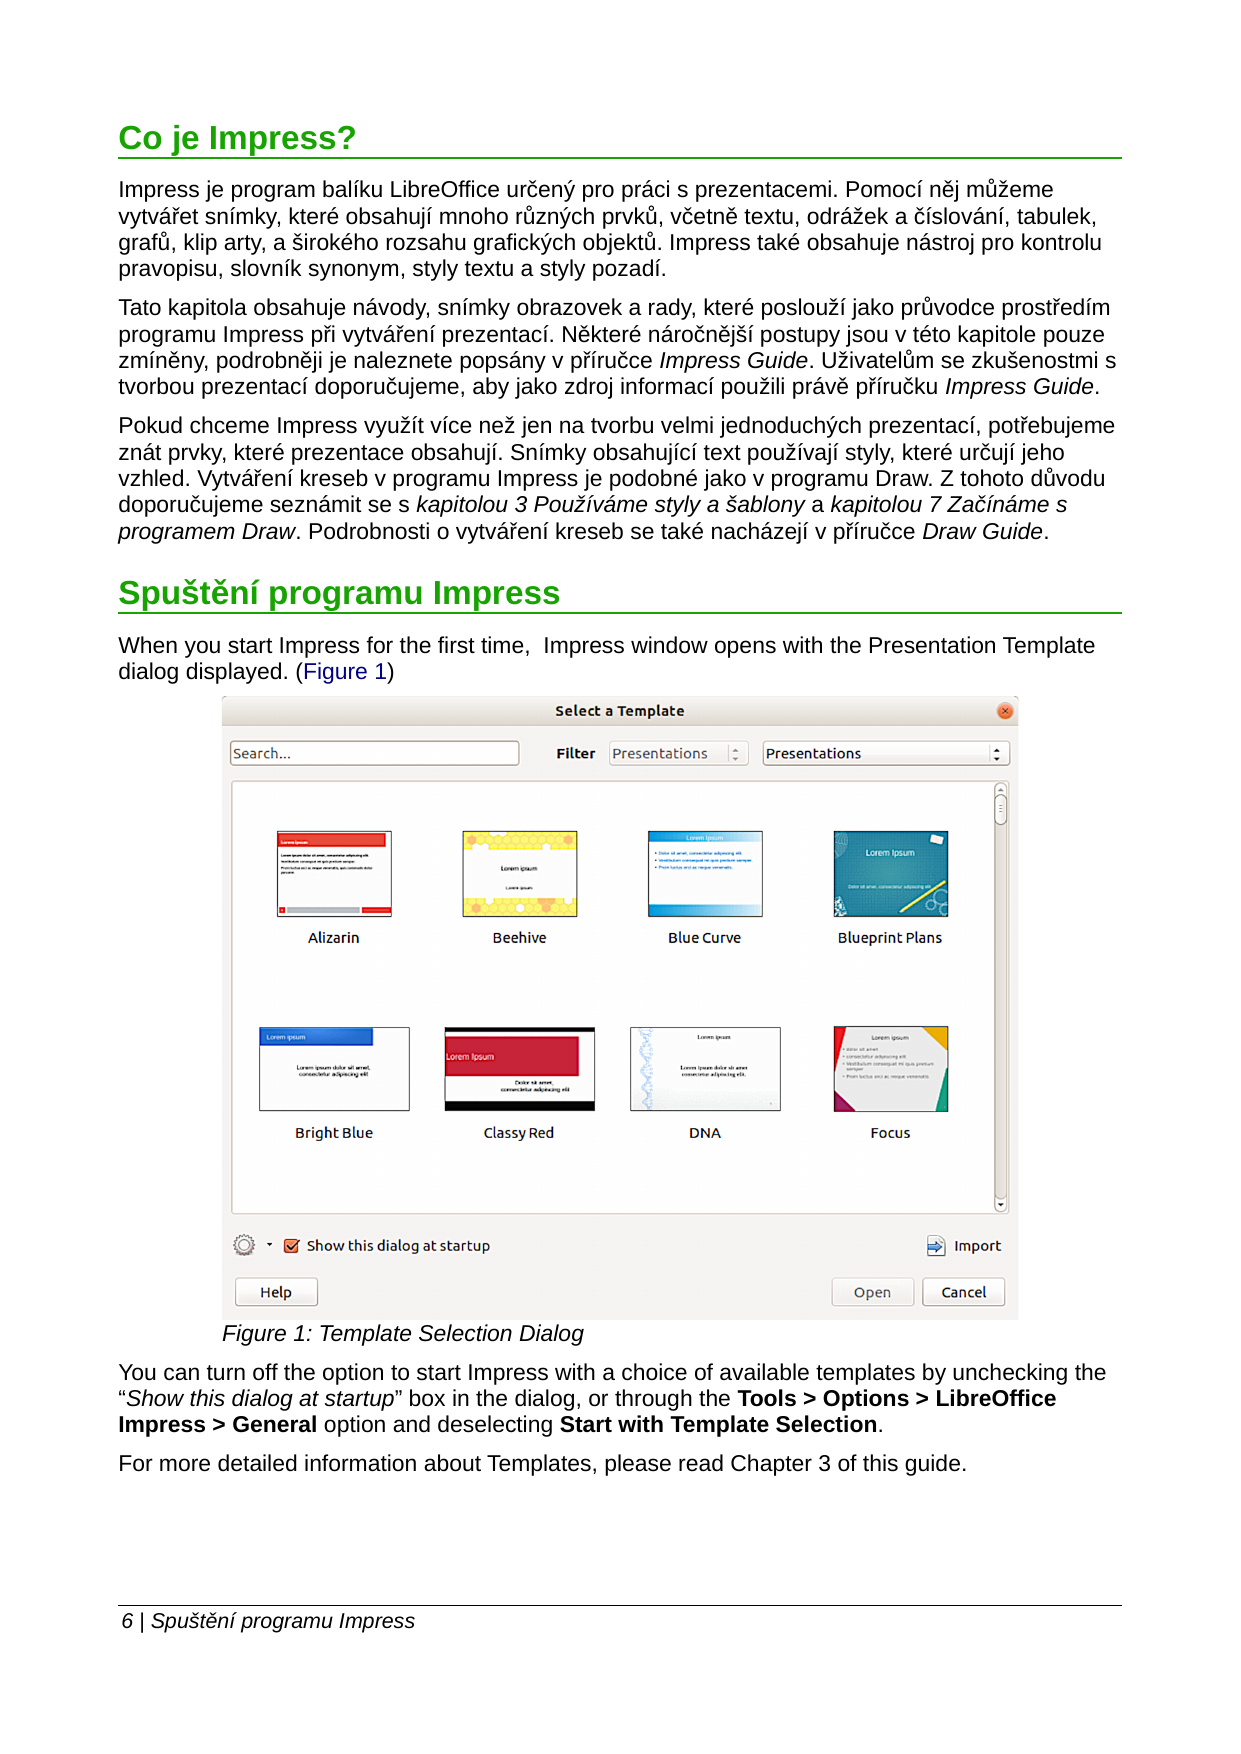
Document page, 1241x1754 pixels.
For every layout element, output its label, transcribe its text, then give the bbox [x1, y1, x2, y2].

list You can turn off the option to start Impress with a choice of available templates by unchecking the “Show this dialog at startup” box in the dialog, or through the Tools > Options > LibreOffice Impress > General option and deselecting Start with Template Selection. [118, 1358, 1122, 1438]
text Tato kapitola obsahuje návody, snímky obrazovek a rady, které poslouží jako průvodce prostředím programu Impress při vytváření prezentací. Některé náročnější postupy jsou v této kapitole pouze zmíněny, podrobněji je naleznete popsány v příručce Impress Guide. Uživatelům se zkušenostmi s tvorbou prezentací doporučujeme, aby jako zdroj informací použili právě příručku Impress Guide. [118, 294, 1122, 400]
text Impress je program balíku LibreOffice určený pro práci s prezentacemi. Pomocí něj můžeme vytvářet snímky, které obsahují mnoho různých prvků, včetně textu, odrážek a číslování, tabulek, grafů, klip arty, a širokého rozsahu grafických objektů. Impress také obsahuje nástroj pro kontrolu pravopisu, slovník synonym, styly textu a styly pozadí. [118, 176, 1122, 282]
list When you start Impress for the first time, Impress window opens with the Presentation Template dialog displayed. (Figure 1) [118, 632, 1122, 684]
text Pokud chceme Impress využít více než jen na tvorbu velmi jednoduchých prezentací, potřebujeme znát prvky, které prezentace obsahují. Snímky obsahující text používají styly, které určují jeho vzhled. Vytváření kreseb v programu Impress je podobné jako v programu Draw. Z tohoto důvodu doporučujeme seznámit se s kapitolou 3 Používáme styly a šablony a kapitolou 7 Začínáme s programem Draw. Podrobnosti o vytváření kreseb se také nacházejí v příručce Draw Guide. [118, 412, 1122, 544]
text Figure 1: Template Selection Dialog [222, 1320, 1018, 1346]
subtitle Spuštění programu Impress [118, 573, 1122, 612]
subtitle Co je Impress? [118, 118, 1122, 157]
text For more detailed information about Templates, please read Chapter 3 of this guide. [118, 1450, 1122, 1476]
picture [221, 696, 1019, 1320]
